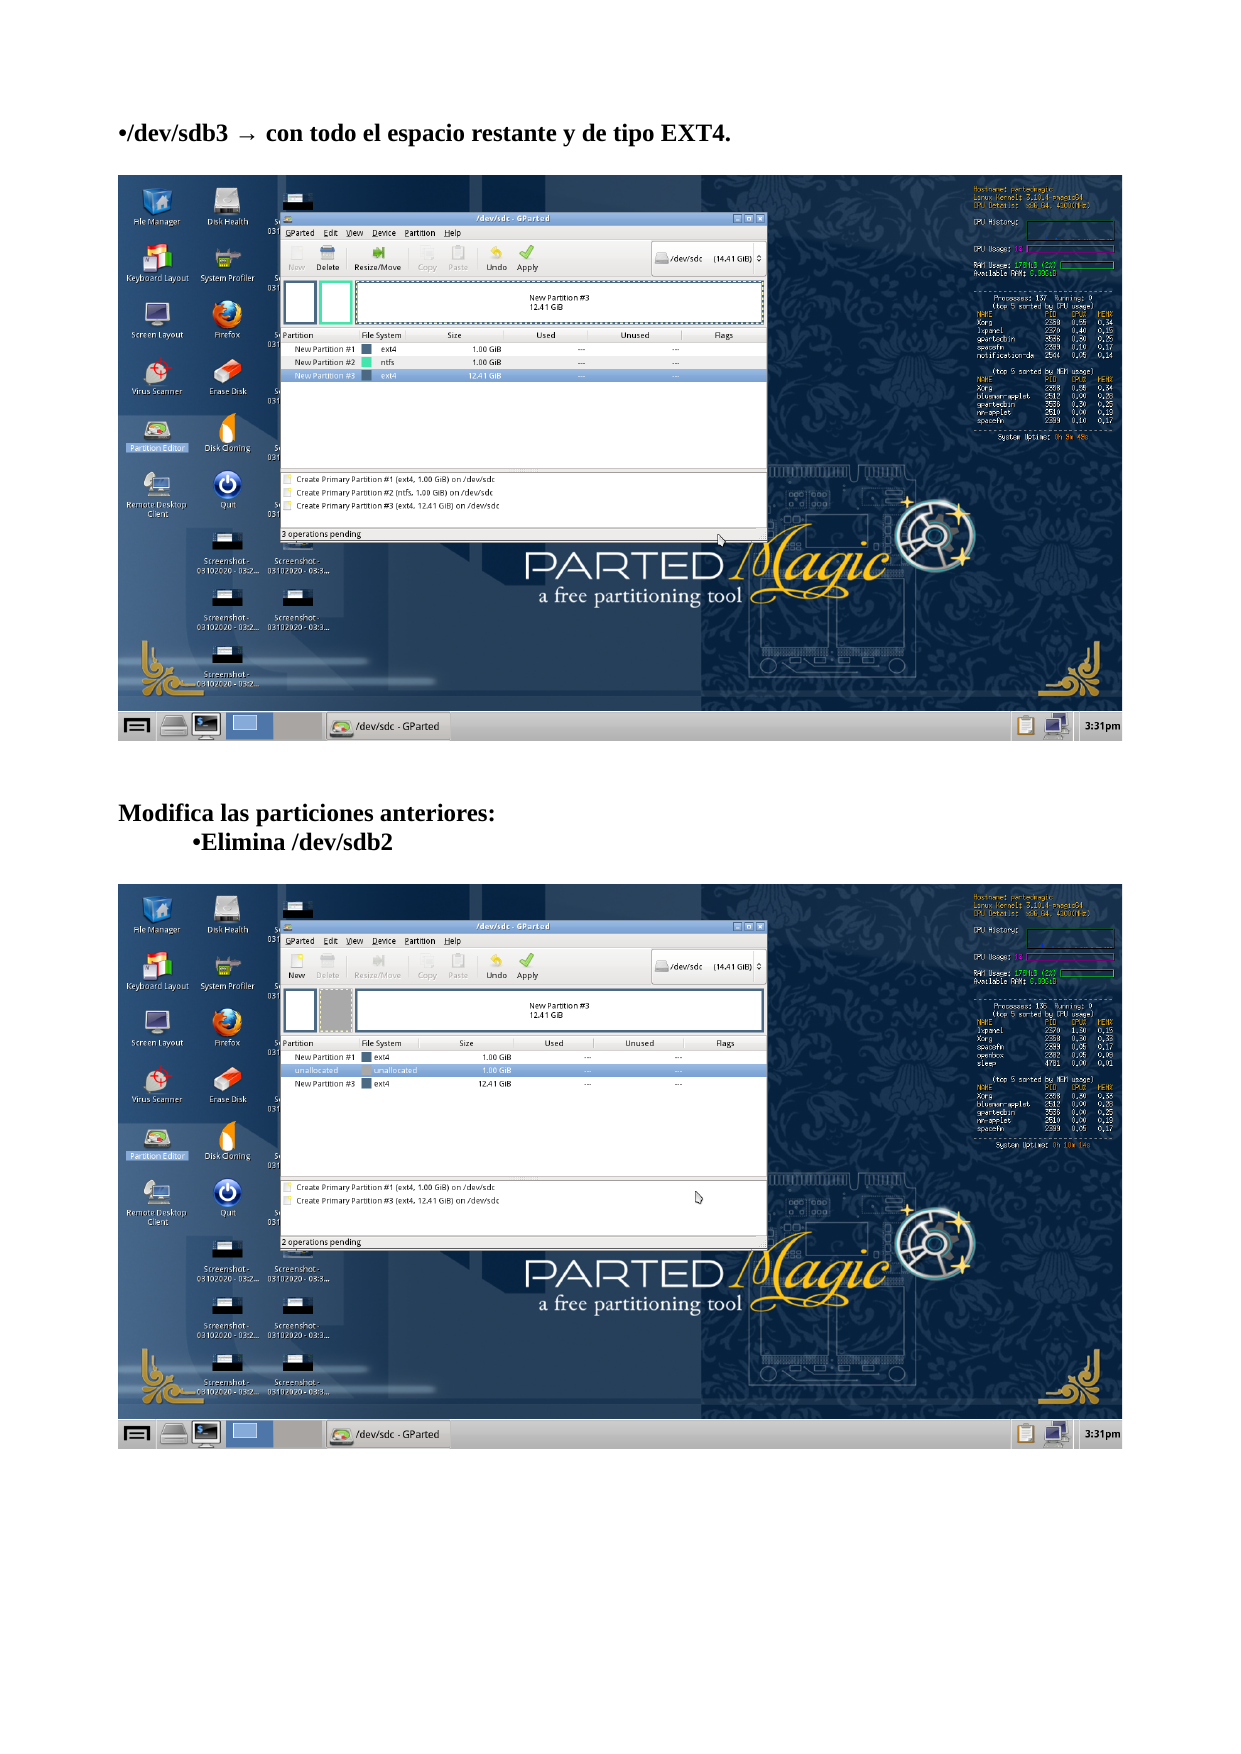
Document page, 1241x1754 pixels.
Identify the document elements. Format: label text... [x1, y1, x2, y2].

text •Elimina /dev/sdb2 [118, 827, 1122, 855]
text •/dev/sdb3 → con todo el espacio restante y de tipo EXT4. [118, 118, 1122, 147]
picture [118, 884, 1123, 1449]
picture [118, 175, 1123, 741]
text Modifica las particiones anteriores: [118, 798, 1122, 827]
